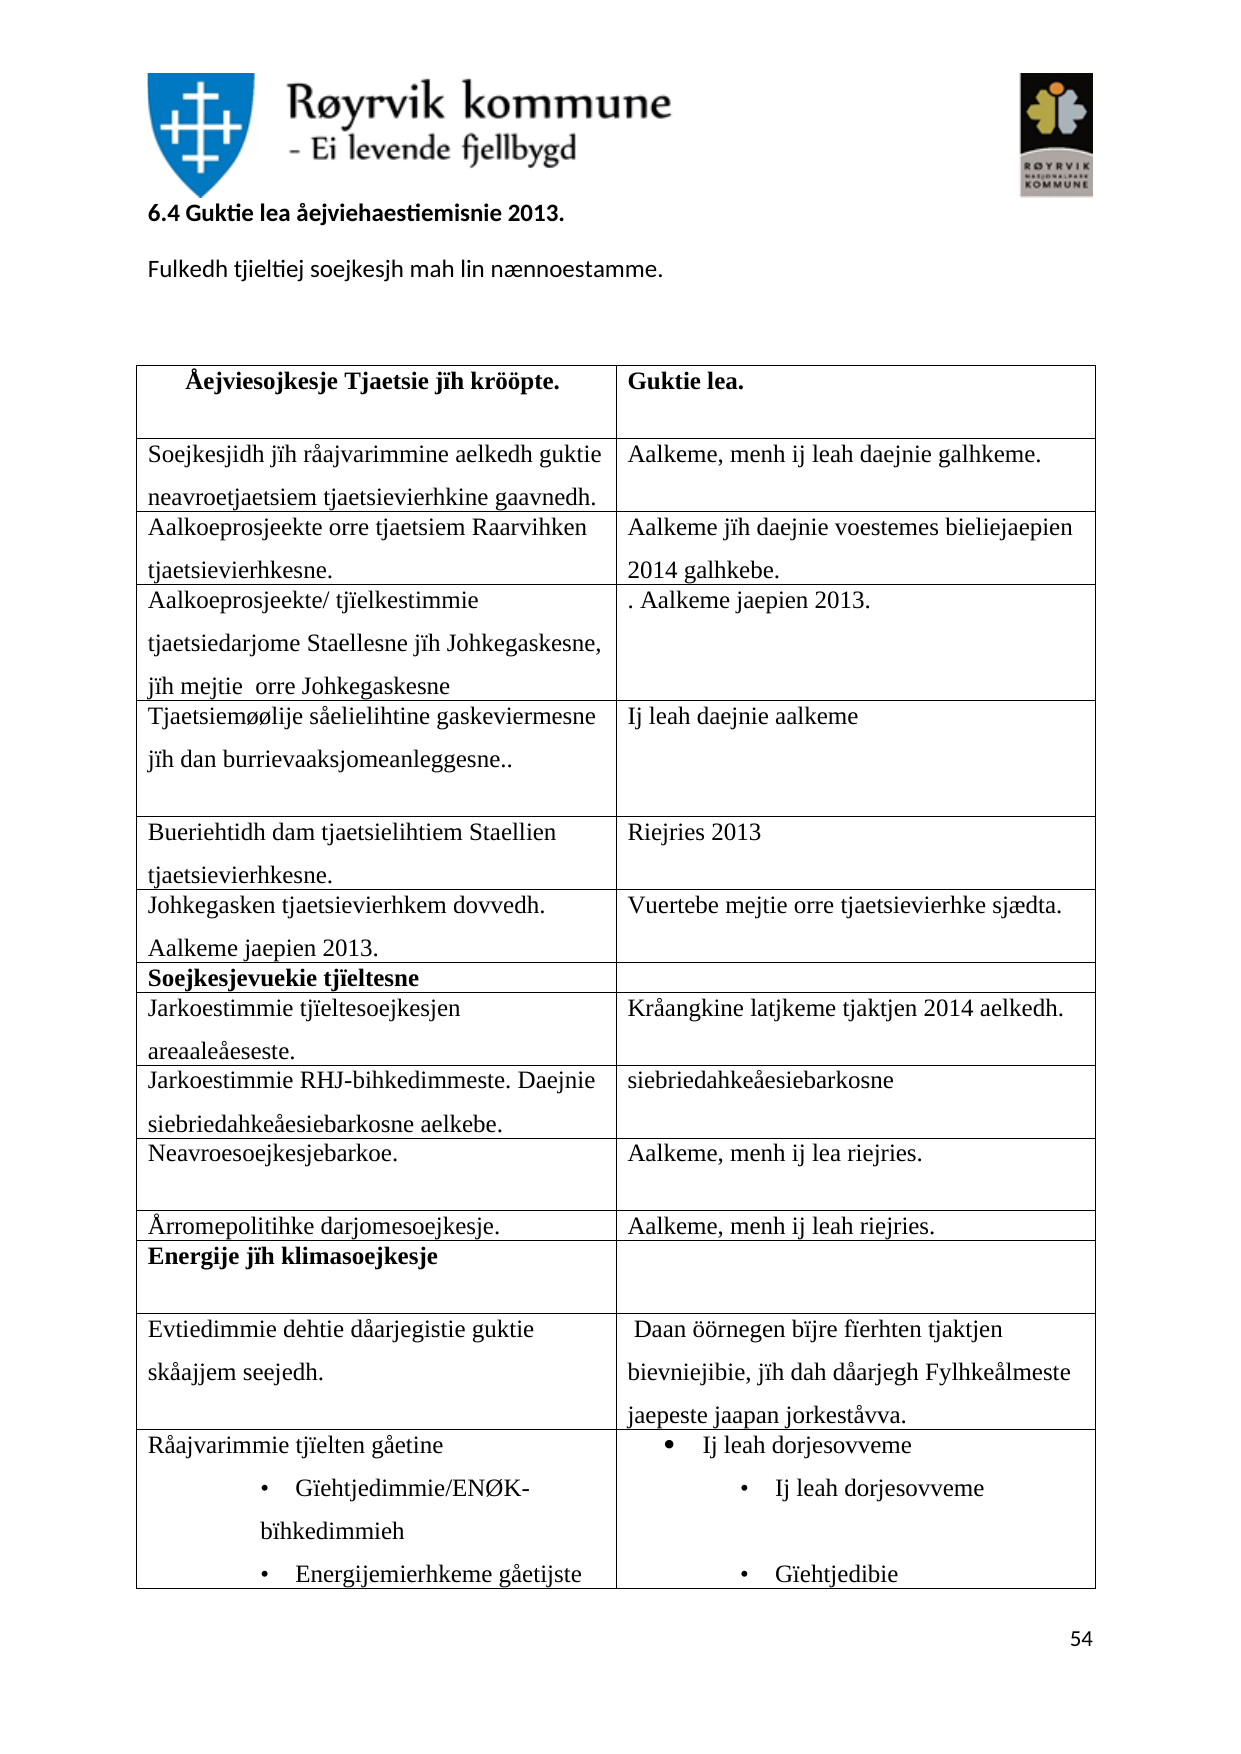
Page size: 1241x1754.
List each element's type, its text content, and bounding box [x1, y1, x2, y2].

table_cell Soejkesjidh jïh råajvarimmine aelkedh guktie neavroetjaetsiem tjaetsievierhkine gaavnedh. [137, 439, 616, 511]
table_cell Ij leah dorjesovveme • Ij leah dorjesovveme • Gïehtjedibie [617, 1430, 1095, 1588]
table_cell Aalkoeprosjeekte orre tjaetsiem Raarvihken tjaetsievierhkesne. [137, 512, 616, 584]
table_cell Aalkeme, menh ij lea riejries. [617, 1139, 1095, 1210]
table_cell Daan öörnegen bïjre fïerhten tjaktjen bievniejibie, jïh dah dåarjegh Fylhkeålmeste jaepeste jaapan jorkeståvva. [617, 1314, 1095, 1429]
table_cell Aalkeme, menh ij leah daejnie galhkeme. [617, 439, 1095, 511]
table_cell Aalkoeprosjeekte/ tjïelkestimmie tjaetsiedarjome Staellesne jïh Johkegaskesne, jïh mejtie orre Johkegaskesne [137, 585, 616, 700]
table_cell Kråangkine latjkeme tjaktjen 2014 aelkedh. [617, 993, 1095, 1064]
text Fulkedh tjieltiej soejkesjh mah lin nænnoestamme. [148, 253, 1093, 284]
table_cell Jarkoestimmie tjïeltesoejkesjen areaaleåeseste. [137, 993, 616, 1064]
table_header Åejviesojkesje Tjaetsie jïh krööpte. [137, 366, 616, 438]
table_cell Jarkoestimmie RHJ-bihkedimmeste. Daejnie siebriedahkeåesiebarkosne aelkebe. [137, 1066, 616, 1137]
table_cell Ij leah daejnie aalkeme [617, 701, 1095, 816]
table_cell Vuertebe mejtie orre tjaetsievierhke sjædta. [617, 890, 1095, 962]
table_cell Tjaetsiemøølije såelielihtine gaskeviermesne jïh dan burrievaaksjomeanleggesne.. [137, 701, 616, 816]
table_cell [617, 1241, 1095, 1313]
table_cell Råajvarimmie tjïelten gåetine • Gïehtjedimmie/ENØK- bïhkedimmieh • Energijemierhkeme gåetijste [137, 1430, 616, 1588]
table_cell Bueriehtidh dam tjaetsielihtiem Staellien tjaetsievierhkesne. [137, 817, 616, 889]
table_cell Evtiedimmie dehtie dåarjegistie guktie skåajjem seejedh. [137, 1314, 616, 1429]
table_cell Årromepolitihke darjomesoejkesje. [137, 1211, 616, 1240]
table_cell Neavroesoejkesjebarkoe. [137, 1139, 616, 1210]
table_header Guktie lea. [617, 366, 1095, 438]
table_cell Aalkeme jïh daejnie voestemes bieliejaepien 2014 galhkebe. [617, 512, 1095, 584]
table_cell [617, 963, 1095, 992]
table_cell Aalkeme, menh ij leah riejries. [617, 1211, 1095, 1240]
table_cell siebriedahkeåesiebarkosne [617, 1066, 1095, 1137]
table_cell Riejries 2013 [617, 817, 1095, 889]
table_cell Johkegasken tjaetsievierhkem dovvedh. Aalkeme jaepien 2013. [137, 890, 616, 962]
table_cell . Aalkeme jaepien 2013. [617, 585, 1095, 700]
table_cell Soejkesjevuekie tjïeltesne [137, 963, 616, 992]
text 6.4 Guktie lea åejviehaestiemisnie 2013. [148, 198, 1093, 228]
table_cell Energije jïh klimasoejkesje [137, 1241, 616, 1313]
picture [147, 73, 1093, 198]
